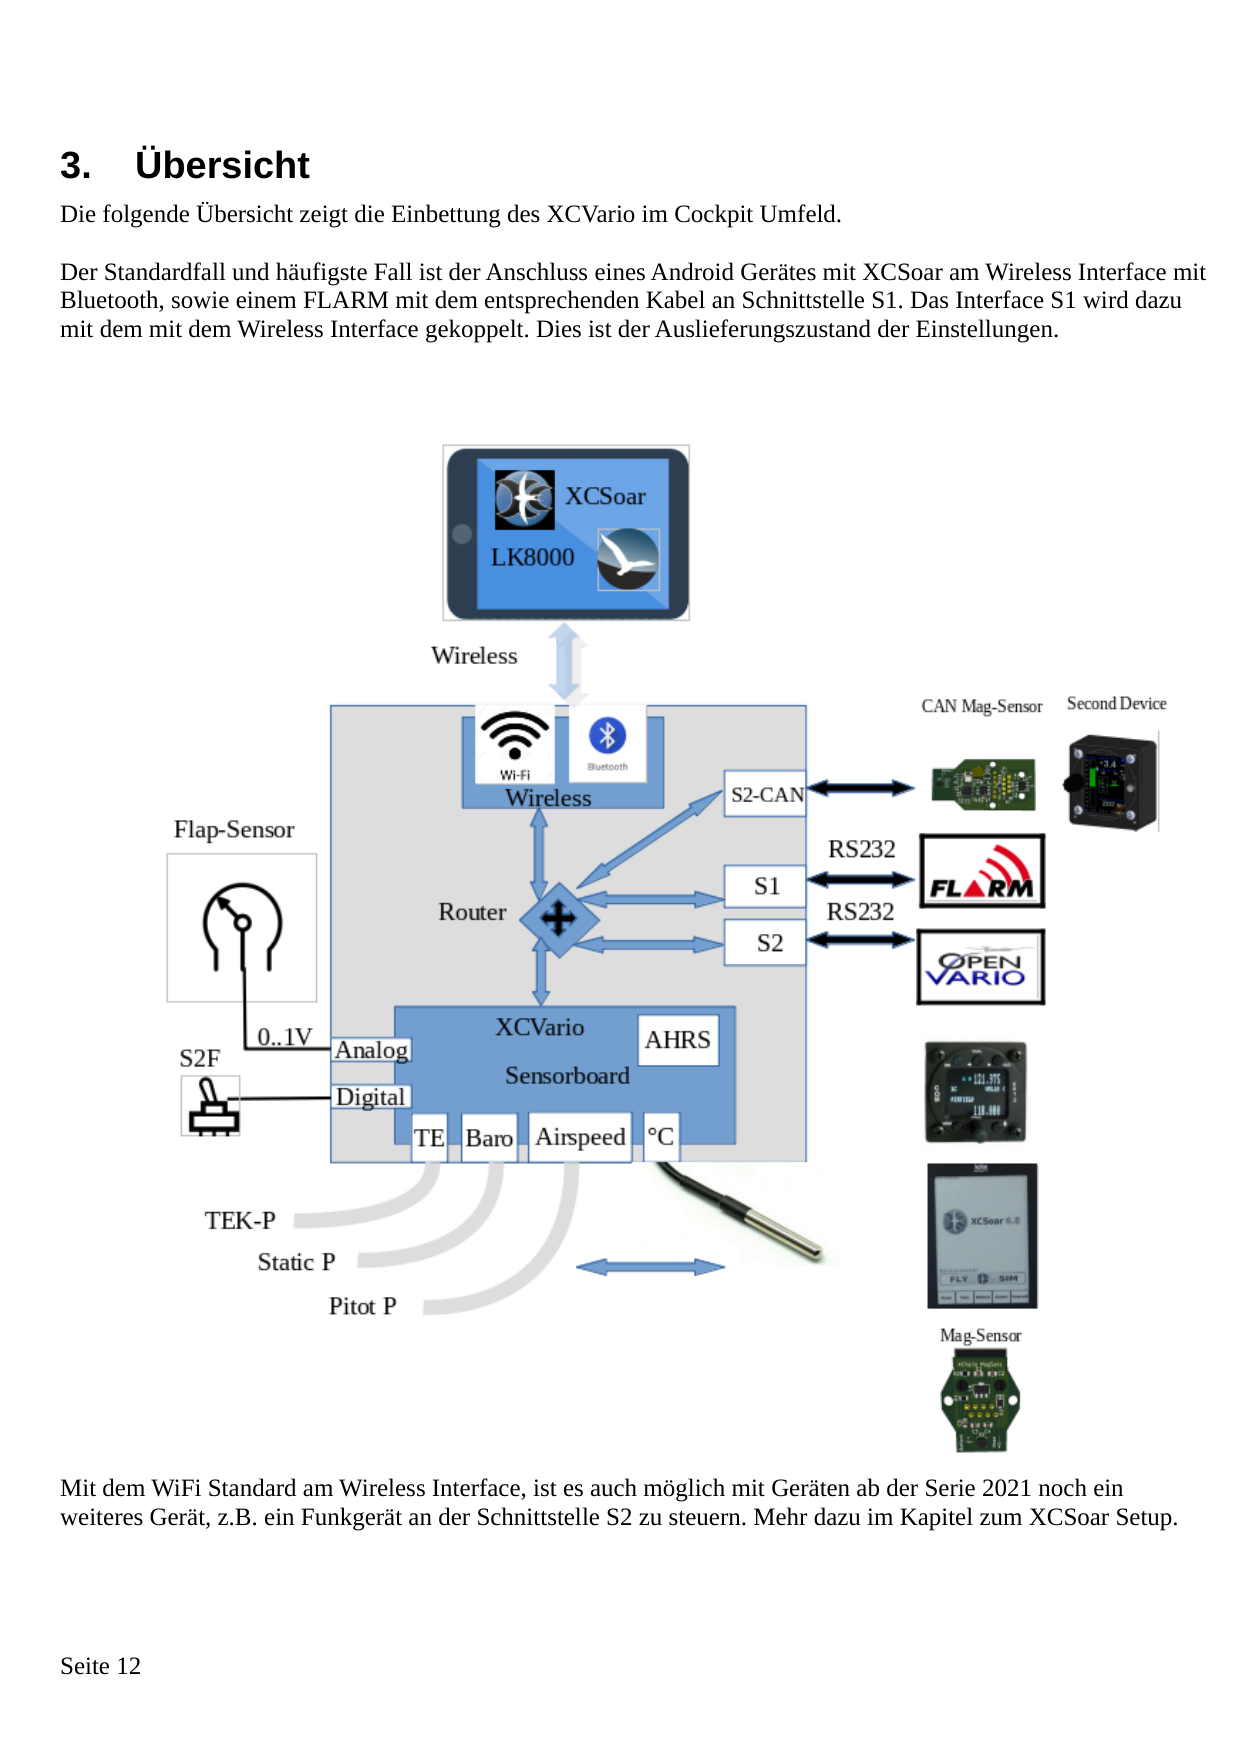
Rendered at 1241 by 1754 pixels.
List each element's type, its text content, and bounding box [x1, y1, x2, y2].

subtitle Übersicht [60, 143, 1207, 187]
text Der Standardfall und häufigste Fall ist der Anschluss eines Android Gerätes mit XCSoar am Wireless Interface mit Bluetooth, sowie einem FLARM mit dem entsprechenden Kabel an Schnittstelle S1. Das Interface S1 wird dazu mit dem mit dem Wireless Interface gekoppelt. Dies ist der Auslieferungszustand der Einstellungen. [60, 257, 1207, 343]
picture [60, 365, 1208, 1474]
text Die folgende Übersicht zeigt die Einbettung des XCVario im Cockpit Umfeld. [60, 199, 1207, 228]
text [60, 343, 1207, 365]
text Mit dem WiFi Standard am Wireless Interface, ist es auch möglich mit Geräten ab der Serie 2021 noch ein weiteres Gerät, z.B. ein Funkgerät an der Schnittstelle S2 zu steuern. Mehr dazu im Kapitel zum XCSoar Setup. [60, 1474, 1207, 1531]
